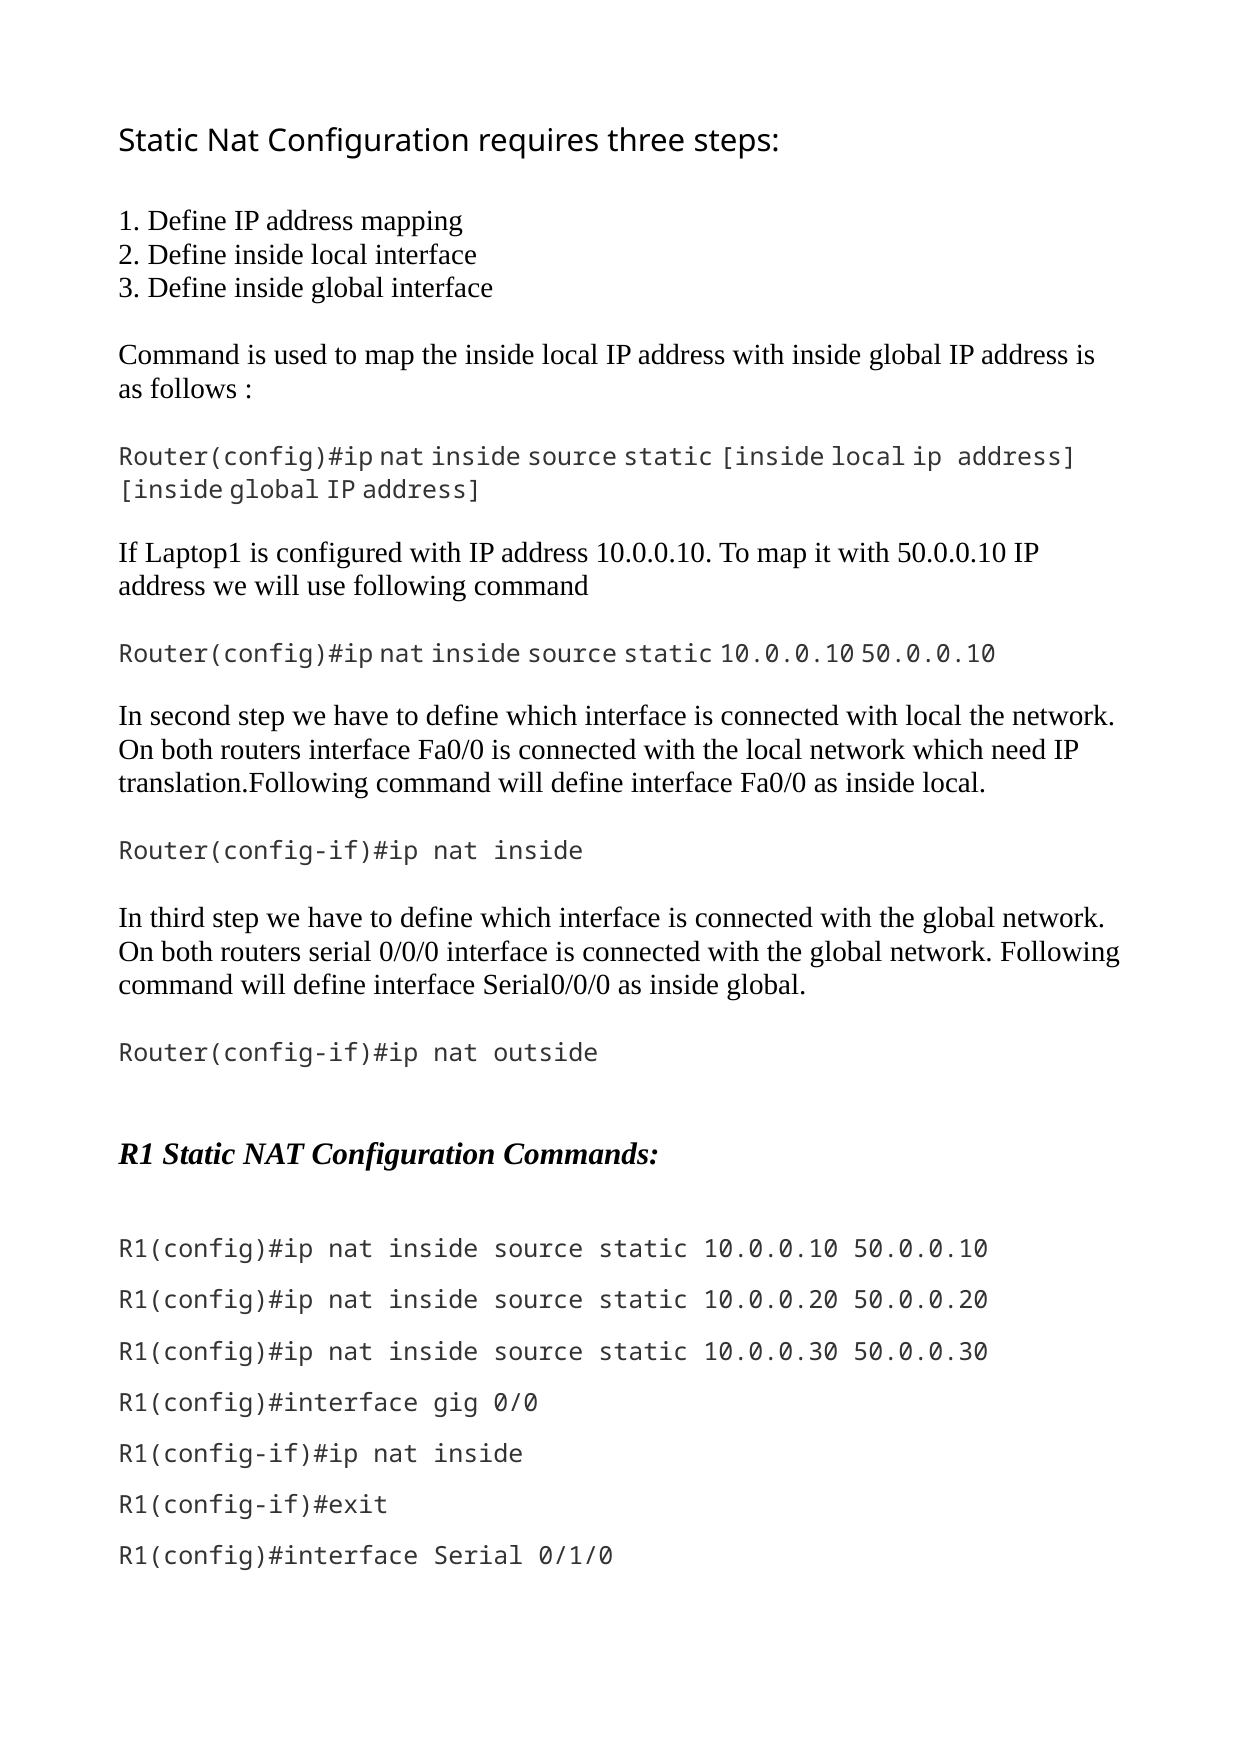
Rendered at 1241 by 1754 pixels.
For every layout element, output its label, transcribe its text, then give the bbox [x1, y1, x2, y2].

text 3. Define inside global interface [118, 270, 1122, 304]
text Router(config-if)#ip nat outside [118, 1001, 1122, 1068]
text R1(config)#ip nat inside source static 10.0.0.10 50.0.0.10 R1(config)#ip nat inside source static 10.0.0.20 50.0.0.20 R1(config)#ip nat inside source static 10.0.0.30 50.0.0.30 R1(config)#interface gig 0/0 R1(config-if)#ip nat inside R1(config-if)#exit R1(config)#interface Serial 0/1/0 [118, 1171, 1122, 1571]
text Router(config-if)#ip nat inside [118, 799, 1122, 867]
text If Laptop1 is configured with IP address 10.0.0.10. To map it with 50.0.0.10 IP address we will use following command [118, 535, 1122, 602]
text Router(config)#ip nat inside source static 10.0.0.10 50.0.0.10 [118, 636, 1122, 670]
text Command is used to map the inside local IP address with inside global IP address is as follows : [118, 337, 1122, 404]
text 2. Define inside local interface [118, 237, 1122, 270]
text R1 Static NAT Configuration Commands: [118, 1102, 1122, 1171]
text In third step we have to define which interface is connected with the global network. On both routers serial 0/0/0 interface is connected with the global network. Following command will define interface Serial0/0/0 as inside global. [118, 900, 1122, 1001]
text Static Nat Configuration requires three steps: [118, 118, 1122, 161]
text 1. Define IP address mapping [118, 203, 1122, 237]
text In second step we have to define which interface is connected with local the network. On both routers interface Fa0/0 is connected with the local network which need IP translation.Following command will define interface Fa0/0 as inside local. [118, 698, 1122, 799]
text Router(config)#ip nat inside source static [inside local ip address] [inside global IP address] [118, 438, 1122, 506]
